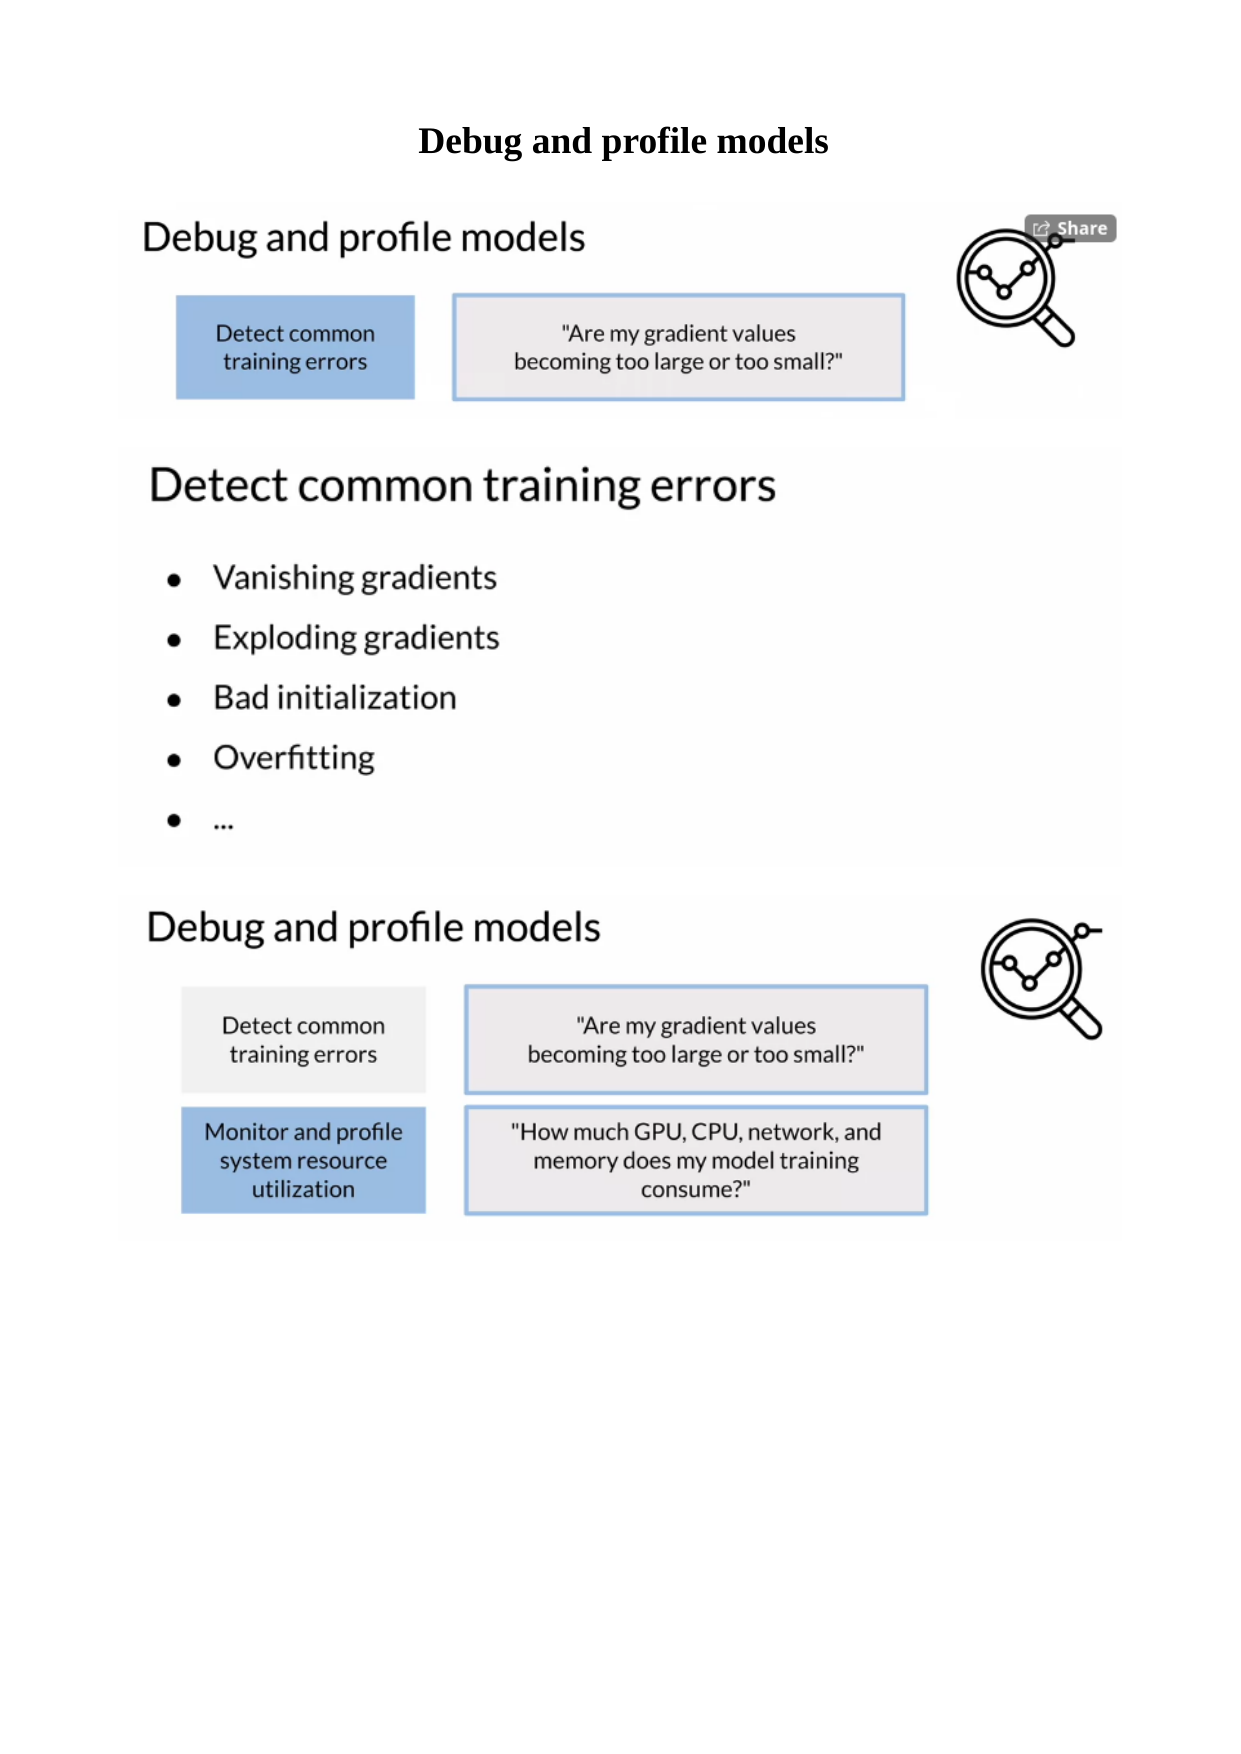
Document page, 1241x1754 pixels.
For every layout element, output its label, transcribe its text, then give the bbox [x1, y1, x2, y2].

picture [118, 447, 1123, 867]
subtitle Debug and profile models [118, 118, 1122, 161]
picture [118, 895, 1123, 1241]
picture [118, 202, 1123, 419]
